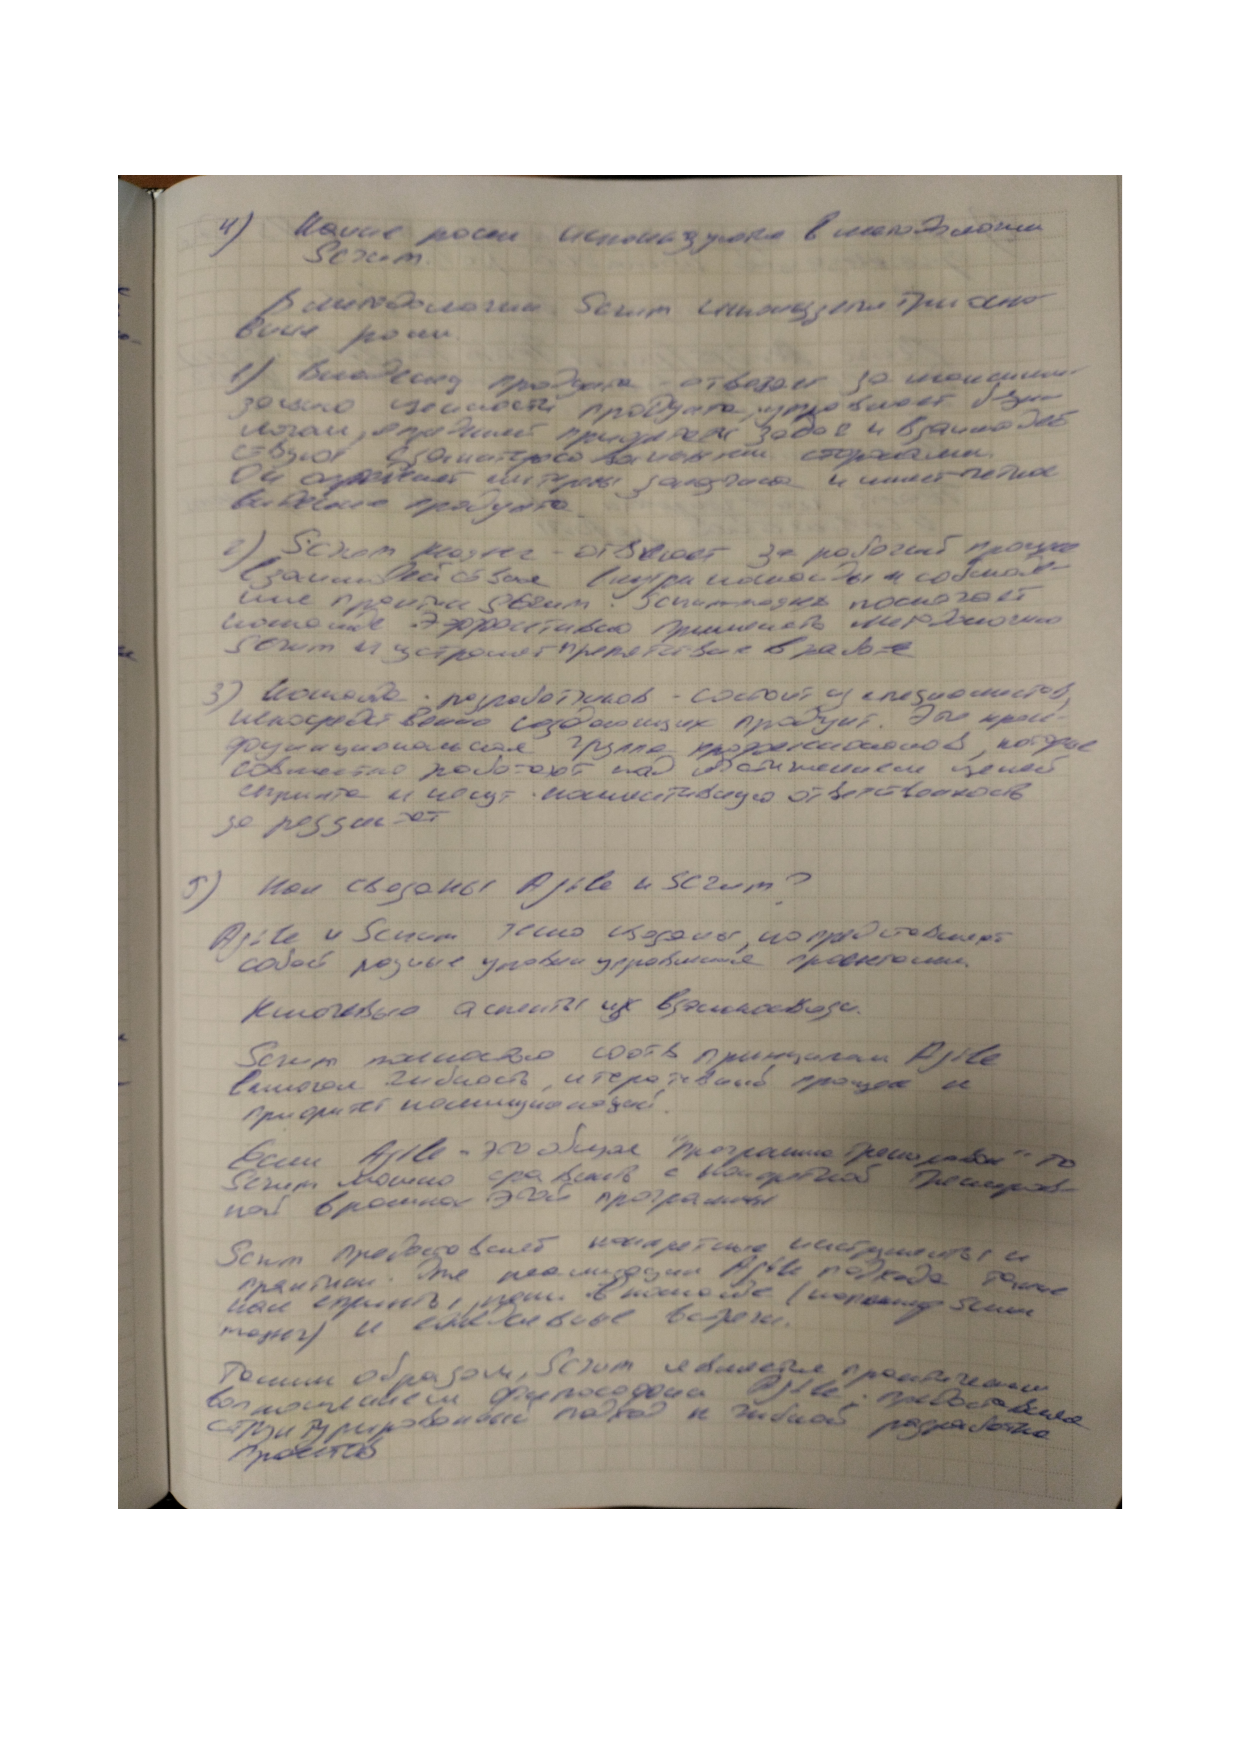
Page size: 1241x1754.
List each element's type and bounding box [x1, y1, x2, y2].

picture [118, 175, 1123, 1509]
